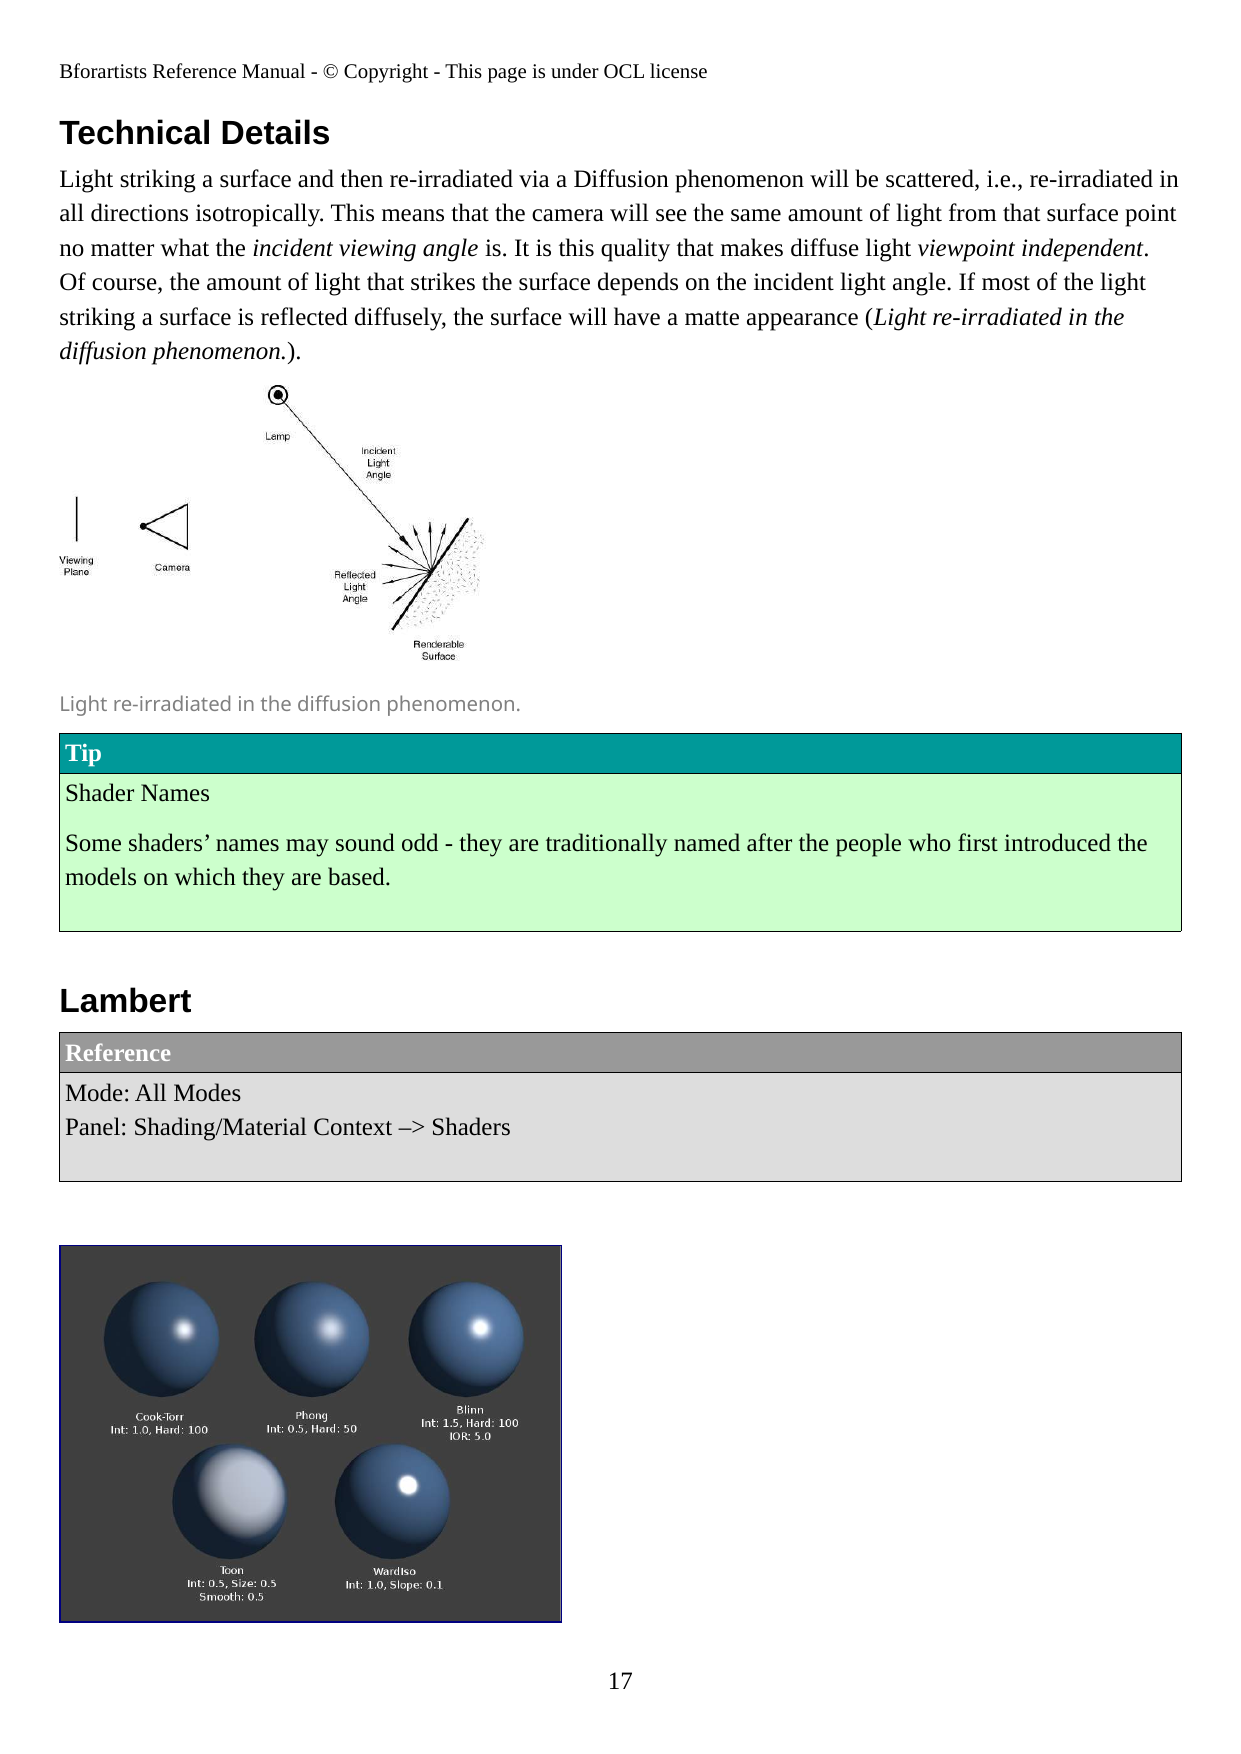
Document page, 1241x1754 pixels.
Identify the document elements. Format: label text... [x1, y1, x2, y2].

table_header Reference [60, 1033, 1181, 1072]
subtitle Technical Details [59, 113, 1181, 151]
table_header Tip [60, 734, 1181, 773]
picture [61, 1246, 561, 1621]
picture [59, 385, 487, 661]
table_cell Shader Names Some shaders’ names may sound odd - they are traditionally named after the people who first introduced the models on which they are based. [60, 774, 1181, 931]
table_cell Mode: All Modes Panel: Shading/Material Context –> Shaders [60, 1073, 1181, 1181]
text Light re-irradiated in the diffusion phenomenon. [59, 687, 1181, 718]
subtitle Lambert [59, 981, 1181, 1019]
text Light striking a surface and then re-irradiated via a Diffusion phenomenon will be scattered, i.e., re-irradiated in all directions isotropically. This means that the camera will see the same amount of light from that surface point no matter what the incident viewing angle is. It is this quality that makes diffuse light viewpoint independent. Of course, the amount of light that strikes the surface depends on the incident light angle. If most of the light striking a surface is reflected diffusely, the surface will have a matte appearance (Light re-irradiated in the diffusion phenomenon.). [59, 164, 1181, 365]
